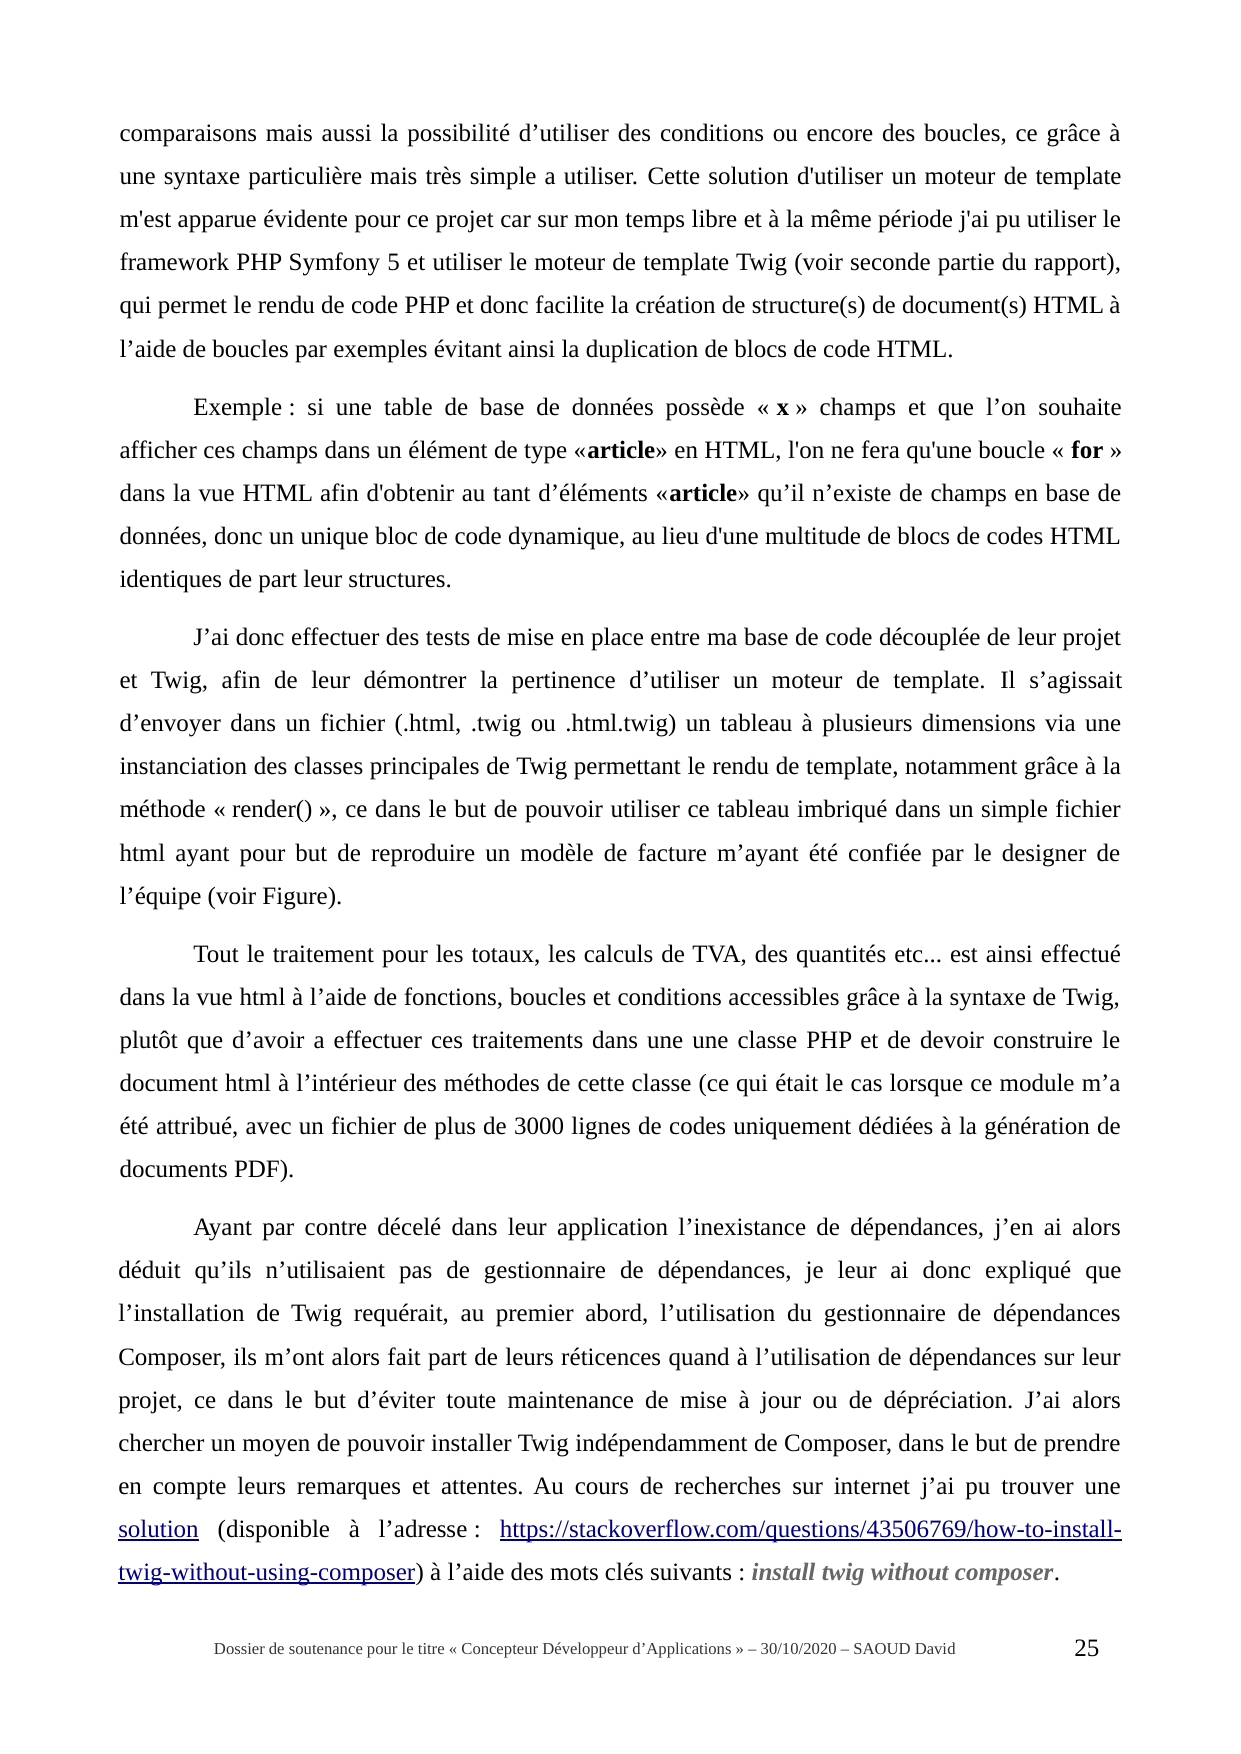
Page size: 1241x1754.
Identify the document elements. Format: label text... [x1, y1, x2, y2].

text comparaisons mais aussi la possibilité d’utiliser des conditions ou encore des boucles, ce grâce à une syntaxe particulière mais très simple a utiliser. Cette solution d'utiliser un moteur de template m'est apparue évidente pour ce projet car sur mon temps libre et à la même période j'ai pu utiliser le framework PHP Symfony 5 et utiliser le moteur de template Twig (voir seconde partie du rapport), qui permet le rendu de code PHP et donc facilite la création de structure(s) de document(s) HTML à l’aide de boucles par exemples évitant ainsi la duplication de blocs de code HTML. [119, 118, 1122, 362]
text Ayant par contre décelé dans leur application l’inexistance de dépendances, j’en ai alors déduit qu’ils n’utilisaient pas de gestionnaire de dépendances, je leur ai donc expliqué que l’installation de Twig requérait, au premier abord, l’utilisation du gestionnaire de dépendances Composer, ils m’ont alors fait part de leurs réticences quand à l’utilisation de dépendances sur leur projet, ce dans le but d’éviter toute maintenance de mise à jour ou de dépréciation. J’ai alors chercher un moyen de pouvoir installer Twig indépendamment de Composer, dans le but de prendre en compte leurs remarques et attentes. Au cours de recherches sur internet j’ai pu trouver une solution (disponible à l’adresse : https://stackoverflow.com/questions/43506769/how-to-install-twig-without-using-composer) à l’aide des mots clés suivants : install twig without composer. [118, 1212, 1122, 1586]
text J’ai donc effectuer des tests de mise en place entre ma base de code découplée de leur projet et Twig, afin de leur démontrer la pertinence d’utiliser un moteur de template. Il s’agissait d’envoyer dans un fichier (.html, .twig ou .html.twig) un tableau à plusieurs dimensions via une instanciation des classes principales de Twig permettant le rendu de template, notamment grâce à la méthode « render() », ce dans le but de pouvoir utiliser ce tableau imbriqué dans un simple fichier html ayant pour but de reproduire un modèle de facture m’ayant été confiée par le designer de l’équipe (voir Figure). [119, 622, 1122, 909]
text Exemple : si une table de base de données possède « x » champs et que l’on souhaite afficher ces champs dans un élément de type «article» en HTML, l'on ne fera qu'une boucle « for » dans la vue HTML afin d'obtenir au tant d’éléments «article» qu’il n’existe de champs en base de données, donc un unique bloc de code dynamique, au lieu d'une multitude de blocs de codes HTML identiques de part leur structures. [119, 392, 1122, 593]
text Tout le traitement pour les totaux, les calculs de TVA, des quantités etc... est ainsi effectué dans la vue html à l’aide de fonctions, boucles et conditions accessibles grâce à la syntaxe de Twig, plutôt que d’avoir a effectuer ces traitements dans une une classe PHP et de devoir construire le document html à l’intérieur des méthodes de cette classe (ce qui était le cas lorsque ce module m’a été attribué, avec un fichier de plus de 3000 lignes de codes uniquement dédiées à la génération de documents PDF). [119, 939, 1122, 1183]
